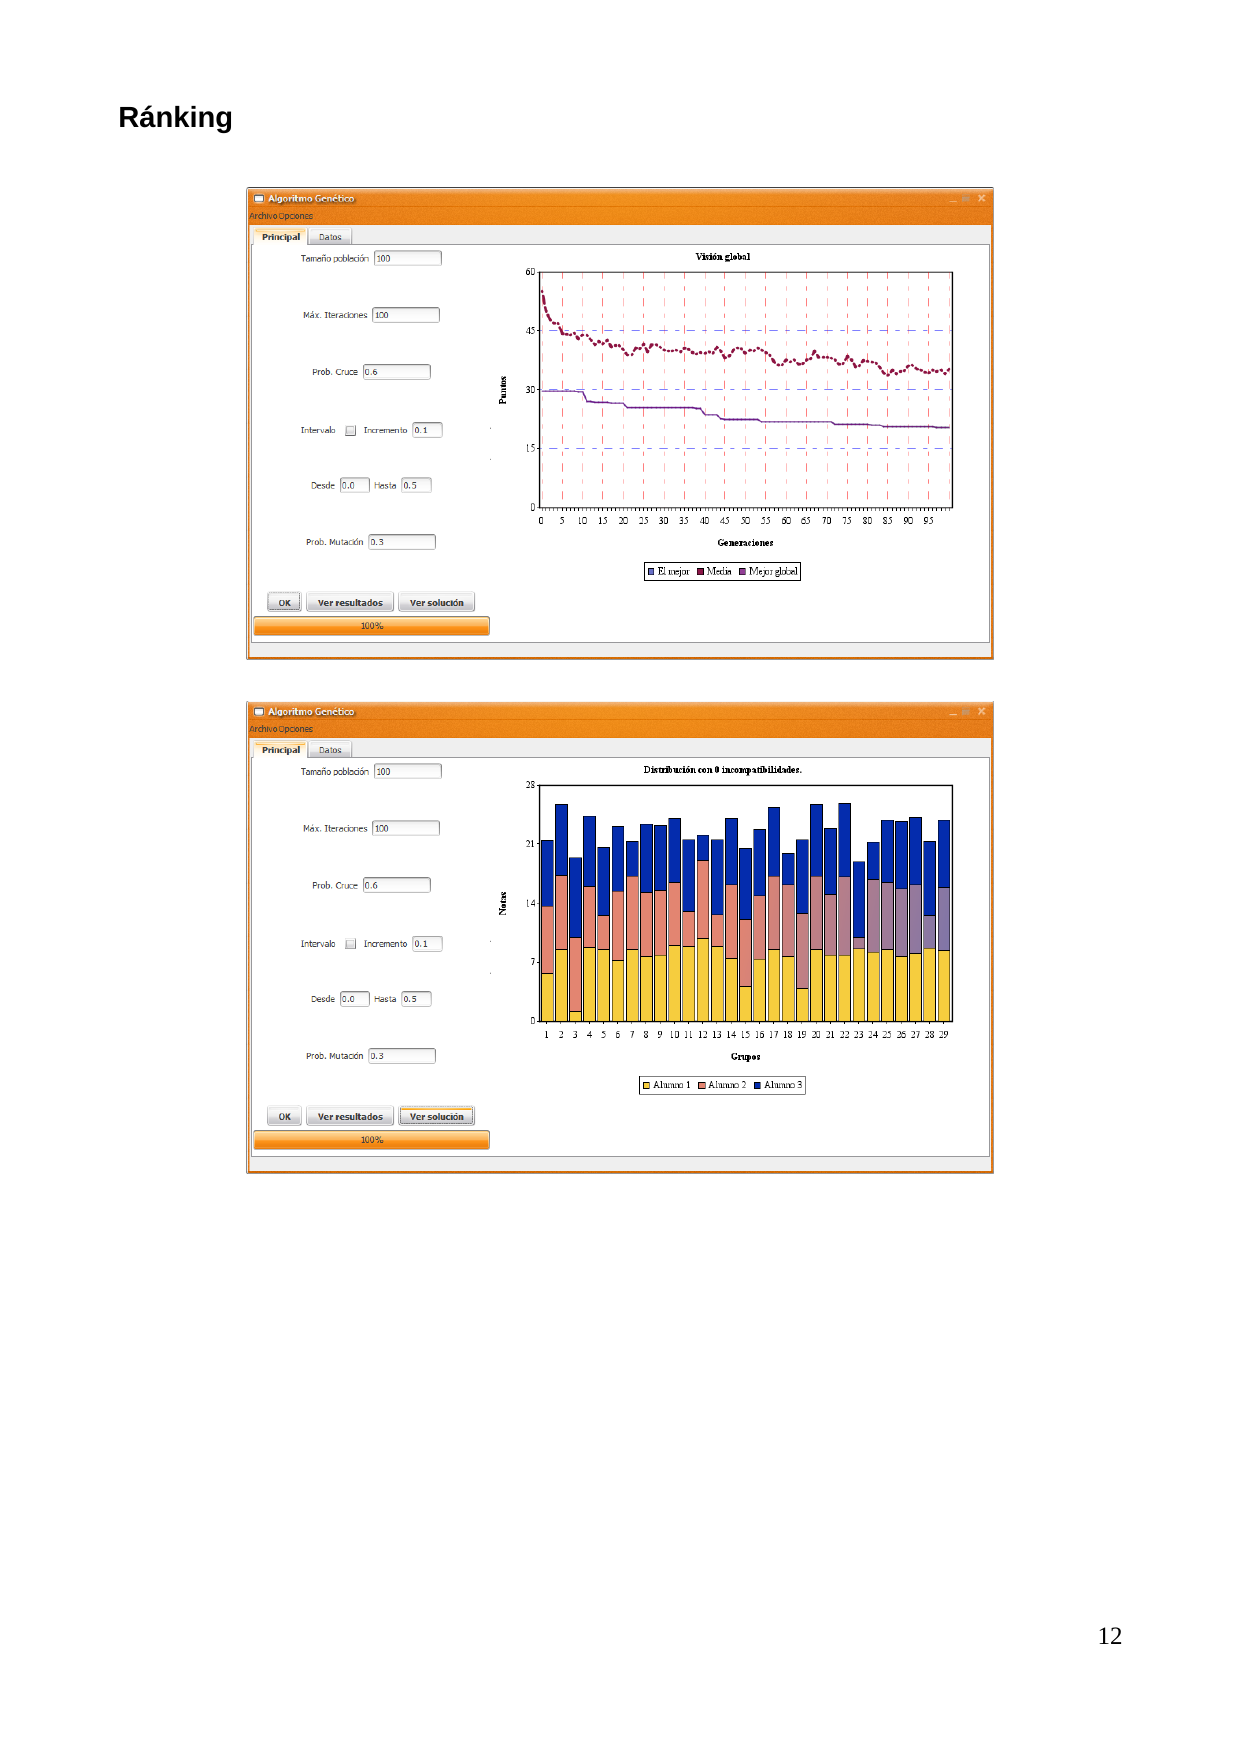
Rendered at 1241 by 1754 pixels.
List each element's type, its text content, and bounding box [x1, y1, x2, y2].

subtitle Ránking [118, 100, 1122, 133]
